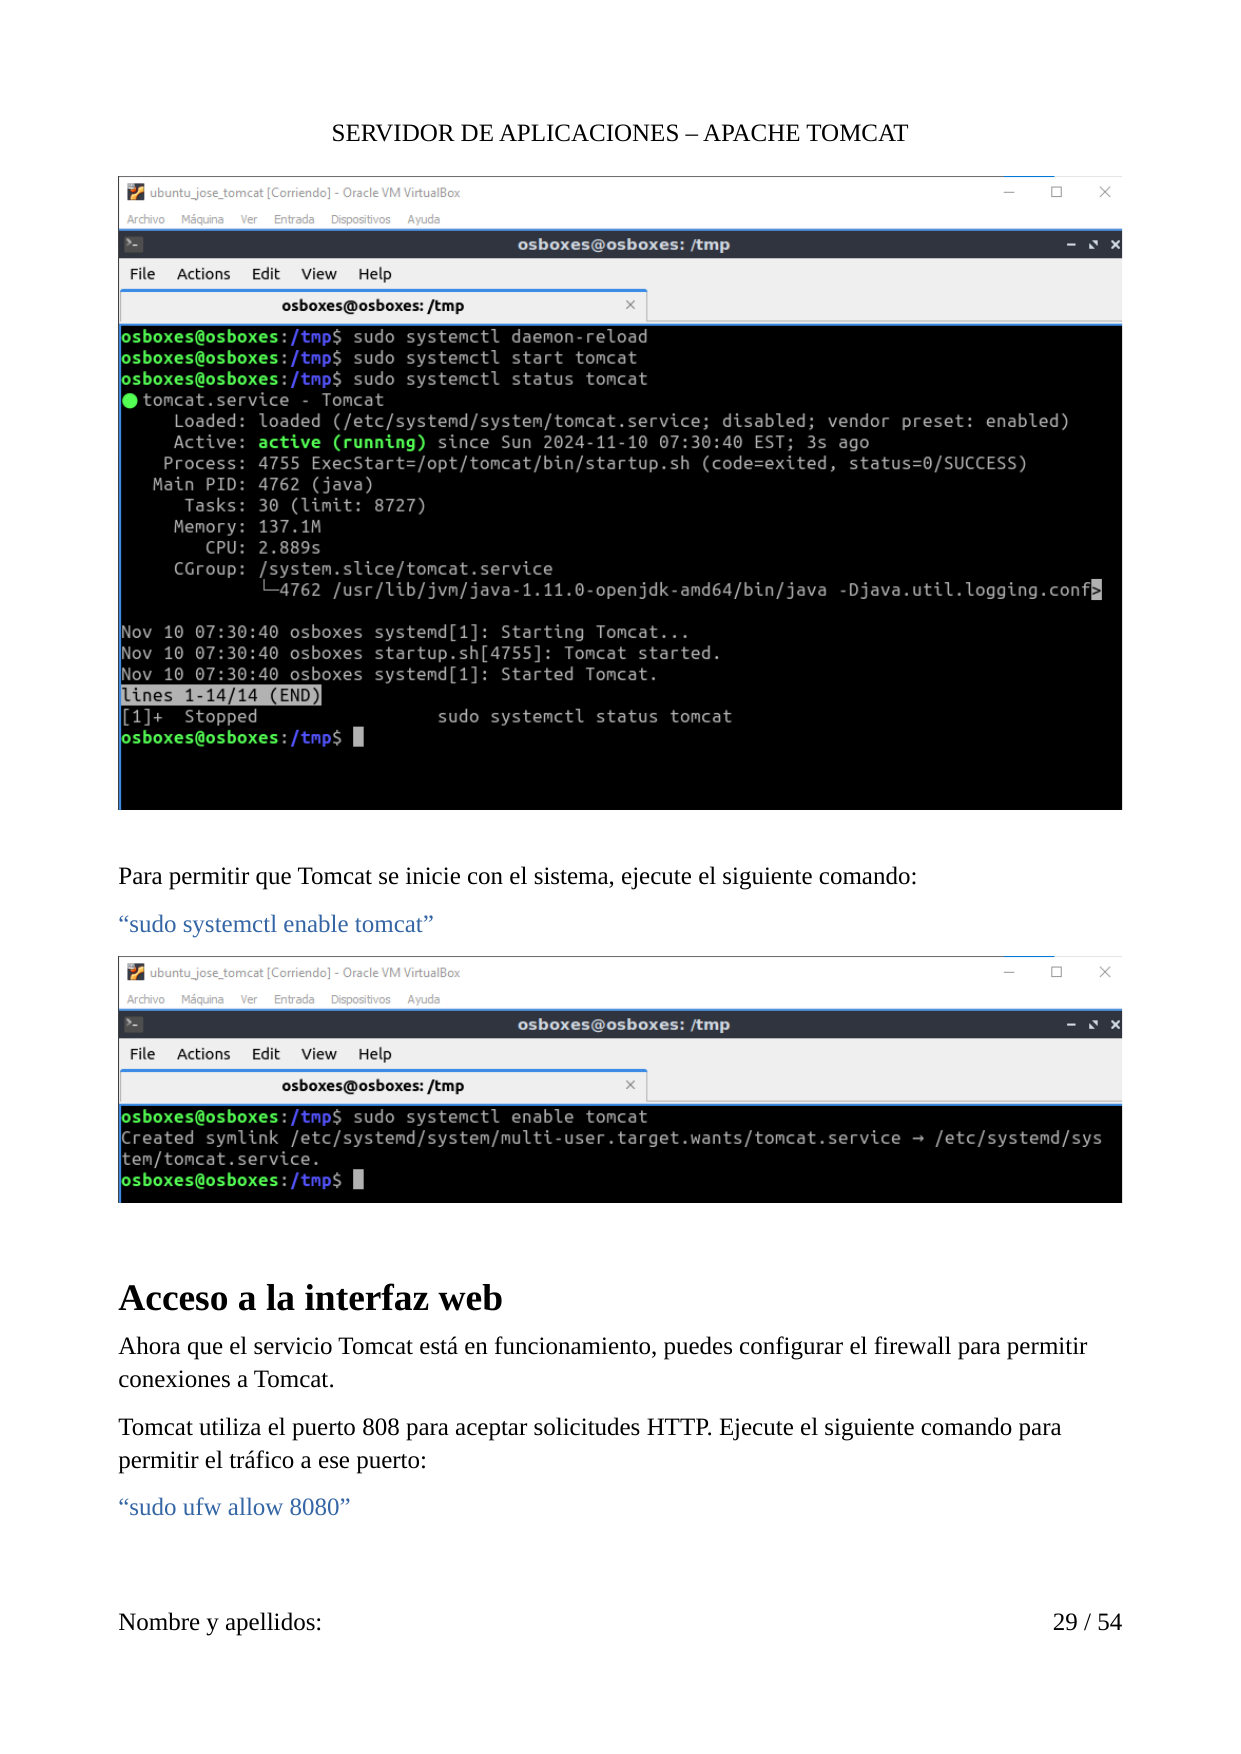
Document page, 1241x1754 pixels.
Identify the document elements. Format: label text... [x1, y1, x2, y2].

text Tomcat utiliza el puerto 808 para aceptar solicitudes HTTP. Ejecute el siguiente comando para permitir el tráfico a ese puerto: [118, 1412, 1122, 1474]
text Para permitir que Tomcat se inicie con el sistema, ejecute el siguiente comando: [118, 861, 1122, 890]
subtitle Acceso a la interfaz web [118, 1276, 1122, 1319]
text “sudo systemctl enable tomcat” [118, 909, 1122, 938]
picture [118, 956, 1123, 1203]
picture [118, 176, 1123, 810]
text Ahora que el servicio Tomcat está en funcionamiento, puedes configurar el firewall para permitir conexiones a Tomcat. [118, 1331, 1122, 1393]
text “sudo ufw allow 8080” [118, 1492, 1122, 1521]
